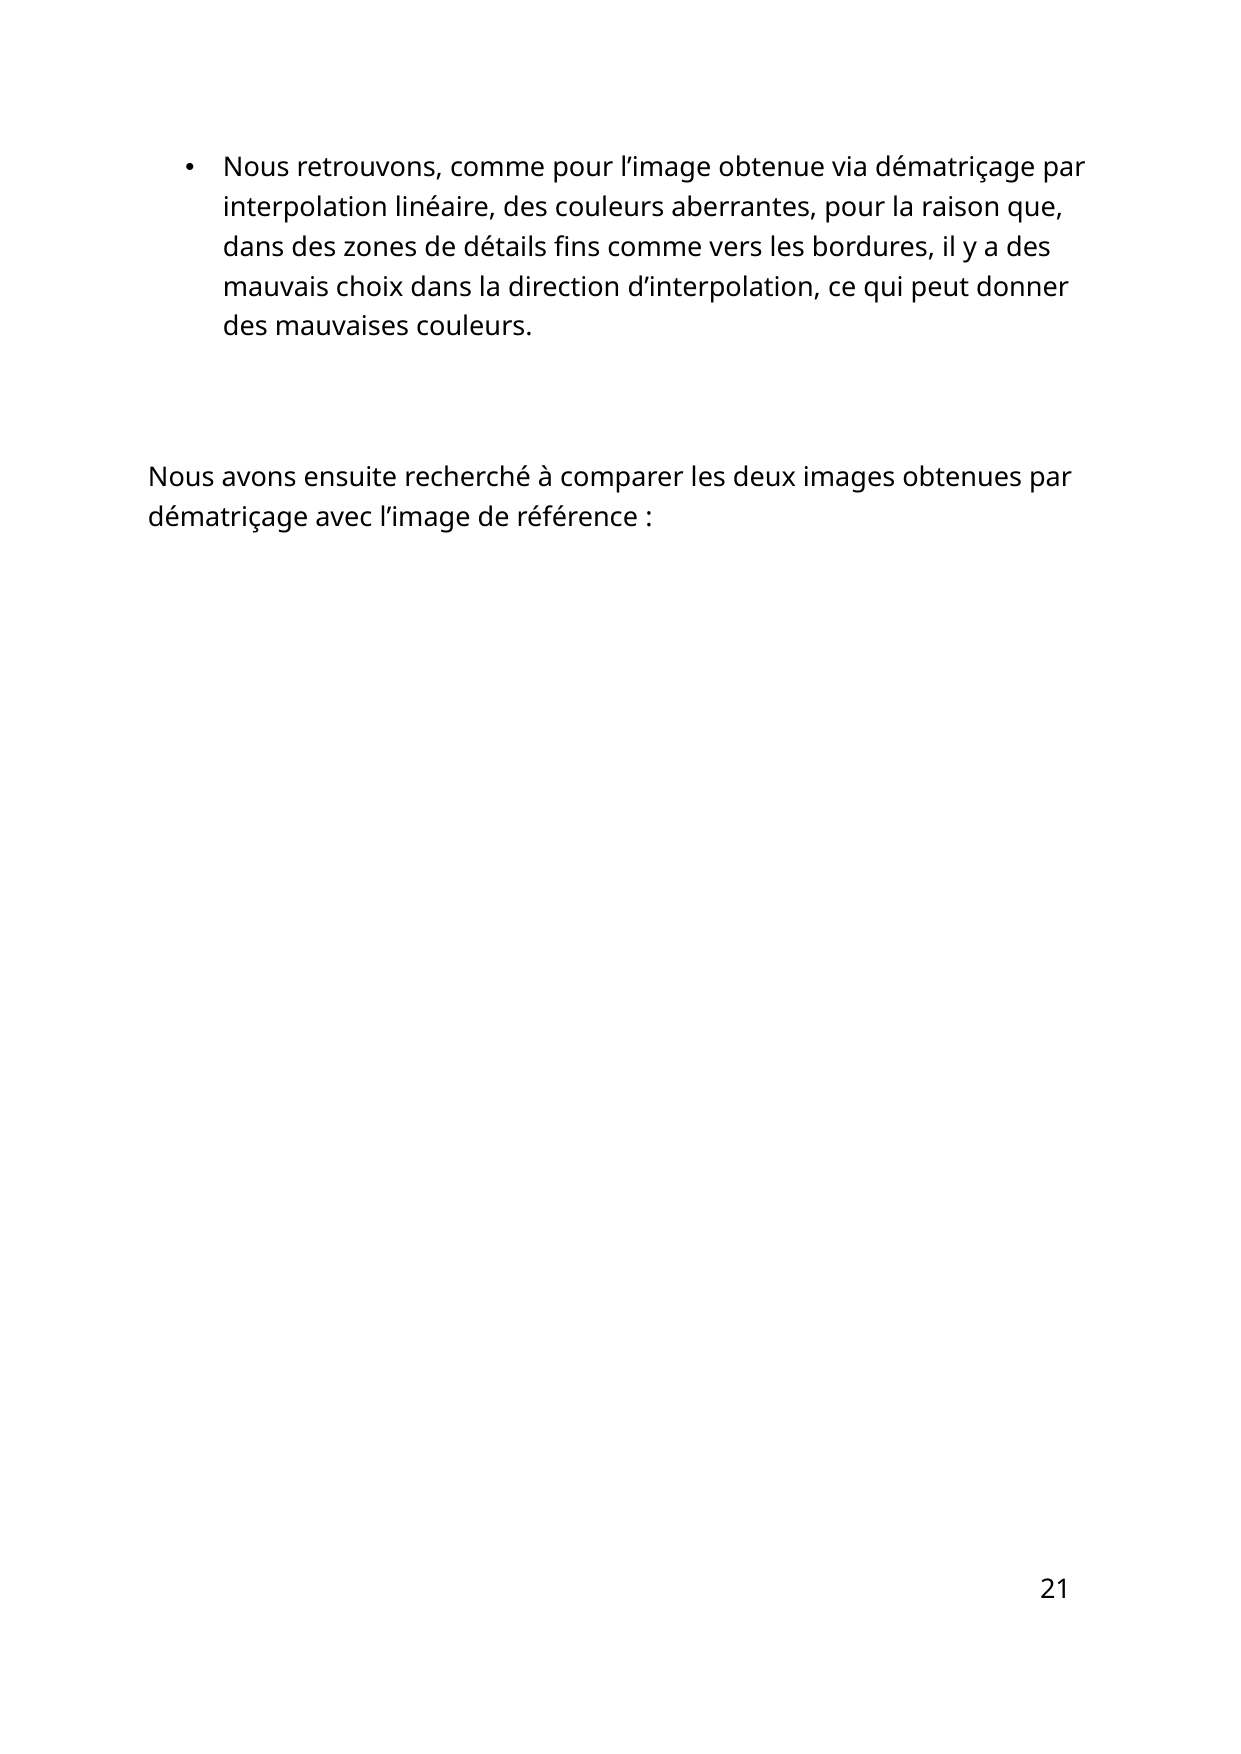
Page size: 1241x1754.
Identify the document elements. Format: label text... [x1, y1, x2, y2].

text Nous avons ensuite recherché à comparer les deux images obtenues par dématriçage avec l’image de référence : [148, 457, 1093, 534]
list Nous retrouvons, comme pour l’image obtenue via dématriçage par interpolation linéaire, des couleurs aberrantes, pour la raison que, dans des zones de détails fins comme vers les bordures, il y a des mauvais choix dans la direction d’interpolation, ce qui peut donner des mauvaises couleurs. [185, 148, 1093, 344]
